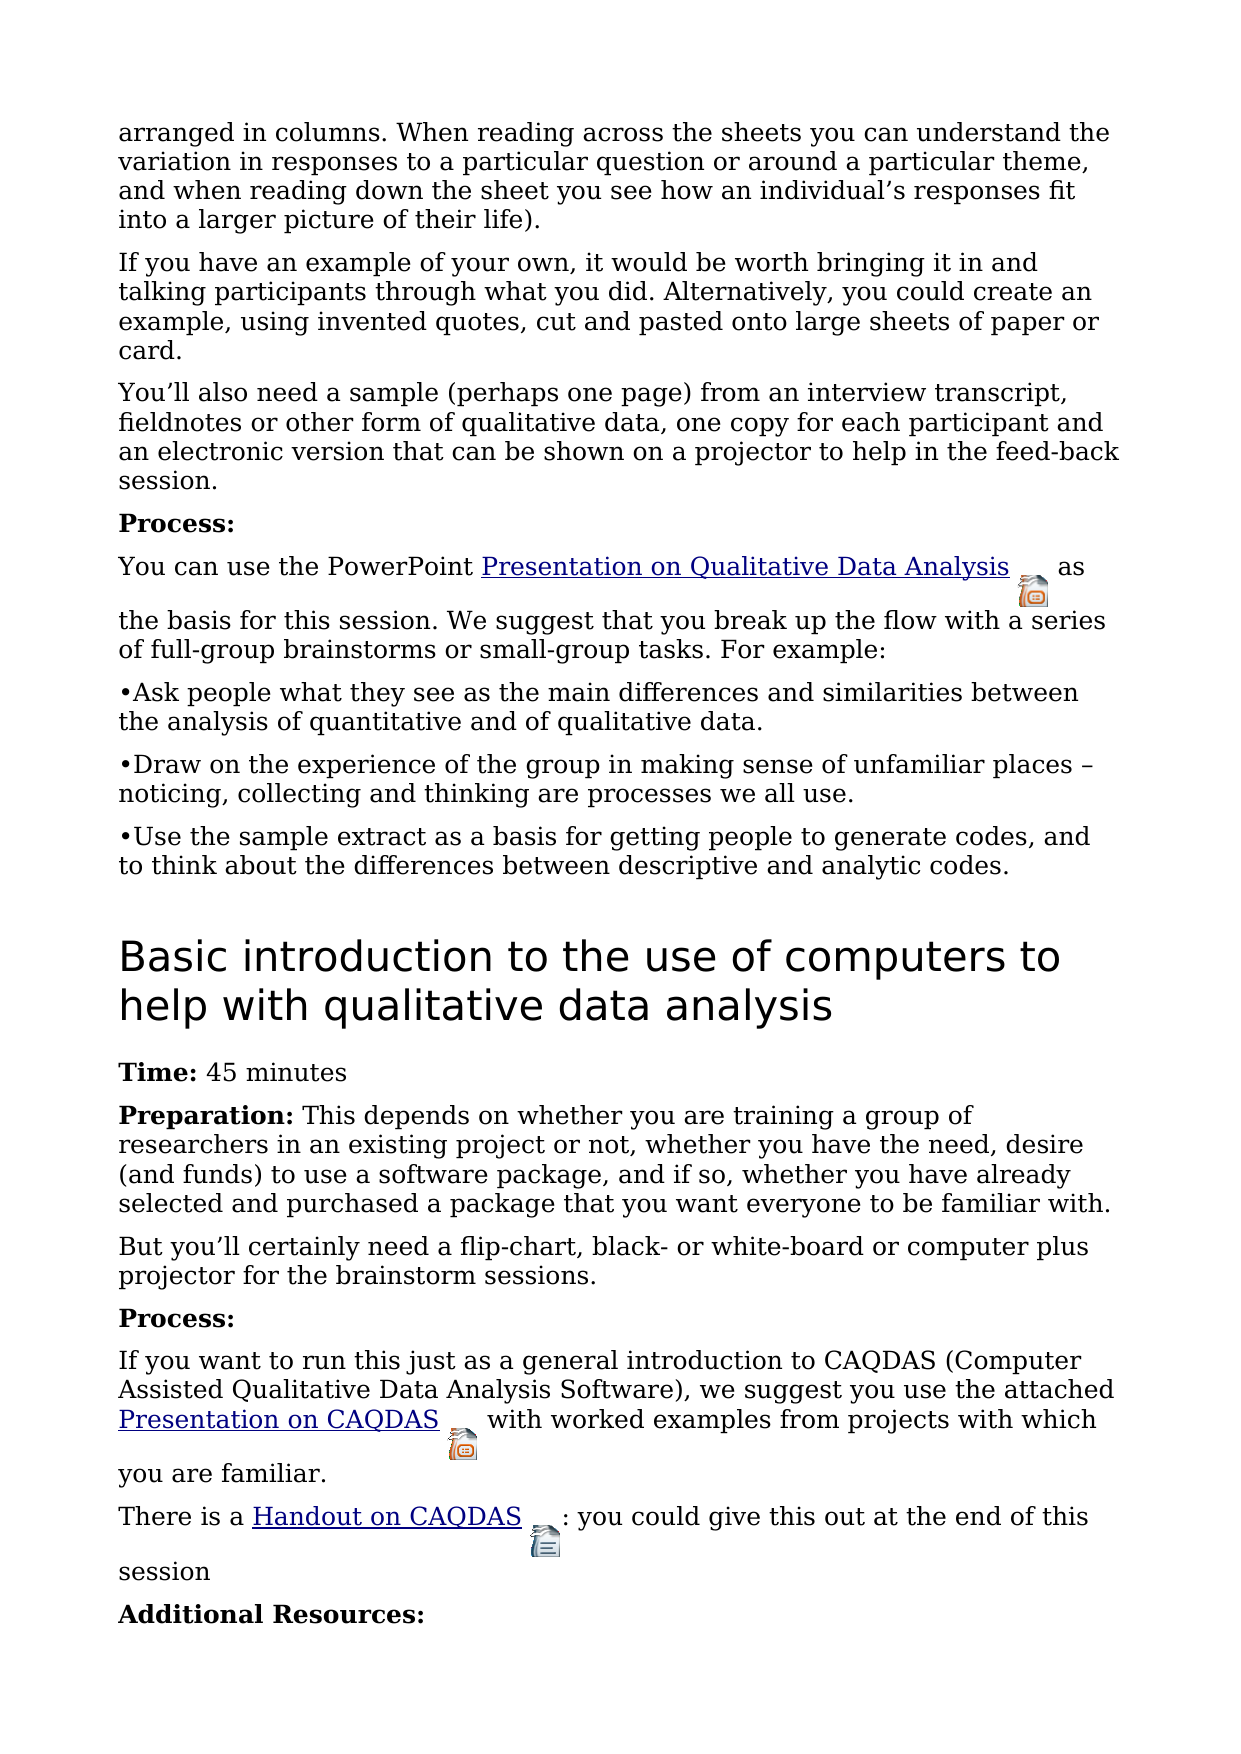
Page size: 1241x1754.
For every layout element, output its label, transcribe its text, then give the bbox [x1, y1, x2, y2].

text If you want to run this just as a general introduction to CAQDAS (Computer Assisted Qualitative Data Analysis Software), we suggest you use the attached Presentation on CAQDAS with worked examples from projects with which you are familiar. [118, 1347, 1122, 1489]
subtitle Basic introduction to the use of computers to help with qualitative data analysis [118, 933, 1122, 1030]
text Process: [118, 1304, 1122, 1333]
picture [1017, 575, 1050, 607]
text You’ll also need a sample (perhaps one page) from an interview transcript, fieldnotes or other form of qualitative data, one copy for each participant and an electronic version that can be shown on a projector to help in the feed-back session. [118, 378, 1122, 495]
picture [447, 1428, 479, 1460]
text But you’ll certainly need a flip-chart, black- or white-board or computer plus projector for the brainstorm sessions. [118, 1232, 1122, 1290]
picture [530, 1525, 562, 1557]
text Process: [118, 509, 1122, 538]
text Time: 45 minutes [118, 1058, 1122, 1088]
list Use the sample extract as a basis for getting people to generate codes, and to think about the differences between descriptive and analytic codes. [118, 822, 1122, 880]
text If you have an example of your own, it would be worth bringing it in and talking participants through what you did. Alternatively, you could create an example, using invented quotes, cut and pasted onto large sheets of paper or card. [118, 248, 1122, 365]
text Preparation: This depends on whether you are training a group of researchers in an existing project or not, whether you have the need, desire (and funds) to use a software package, and if so, whether you have already selected and purchased a package that you want everyone to be familiar with. [118, 1101, 1122, 1218]
text Additional Resources: [118, 1600, 1122, 1629]
list Ask people what they see as the main differences and similarities between the analysis of quantitative and of qualitative data. [118, 678, 1122, 737]
text You can use the PowerPoint Presentation on Qualitative Data Analysis as the basis for this session. We suggest that you break up the flow with a series of full-group brainstorms or small-group tasks. For example: [118, 552, 1122, 665]
text arranged in columns. When reading across the sheets you can understand the variation in responses to a particular question or around a particular theme, and when reading down the sheet you see how an individual’s responses fit into a larger picture of their life). [118, 118, 1122, 235]
text There is a Handout on CAQDAS : you could give this out at the end of this session [118, 1502, 1122, 1586]
list Draw on the experience of the group in making sense of unfamiliar places – noticing, collecting and thinking are processes we all use. [118, 750, 1122, 808]
